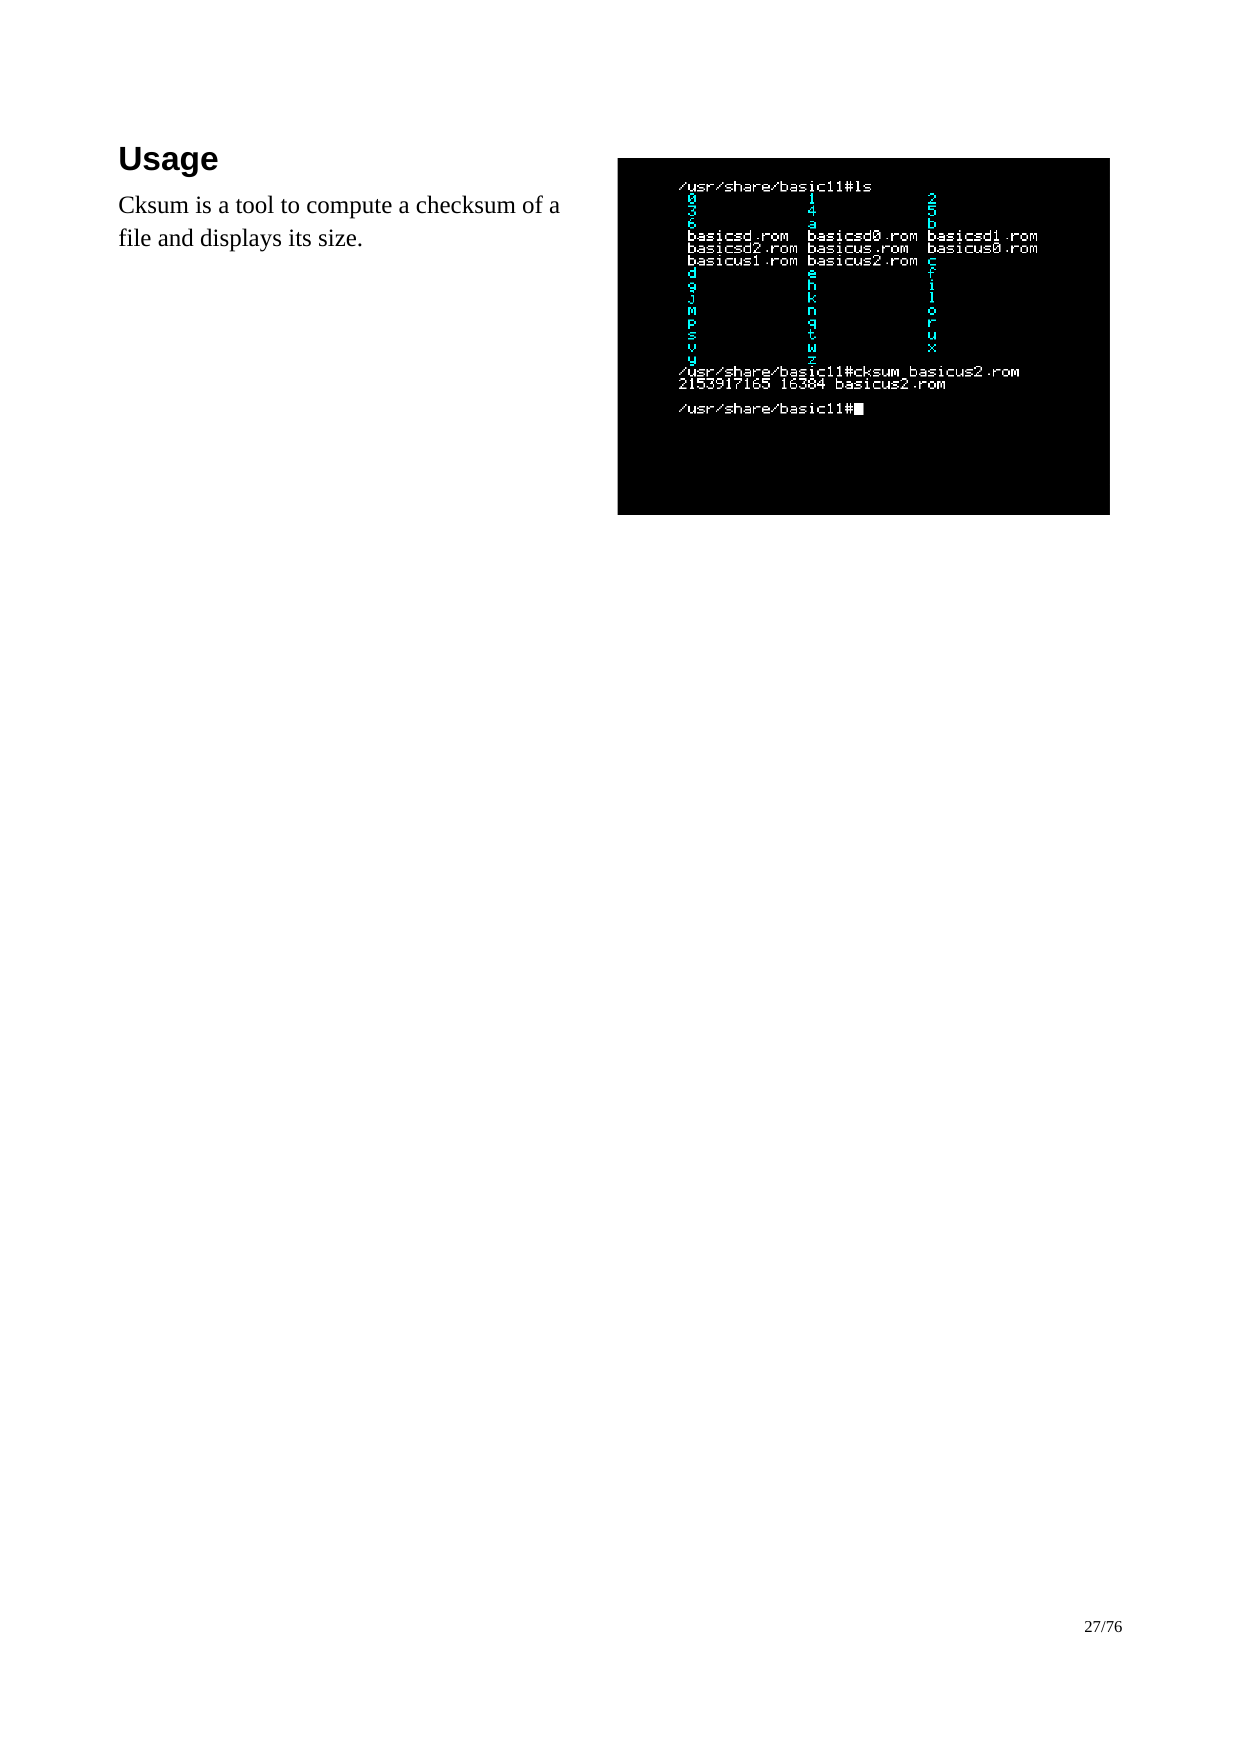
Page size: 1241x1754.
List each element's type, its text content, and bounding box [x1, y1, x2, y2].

picture [617, 158, 1110, 515]
text Cksum is a tool to compute a checksum of a file and displays its size. [118, 190, 617, 252]
subtitle Usage [118, 139, 1122, 178]
